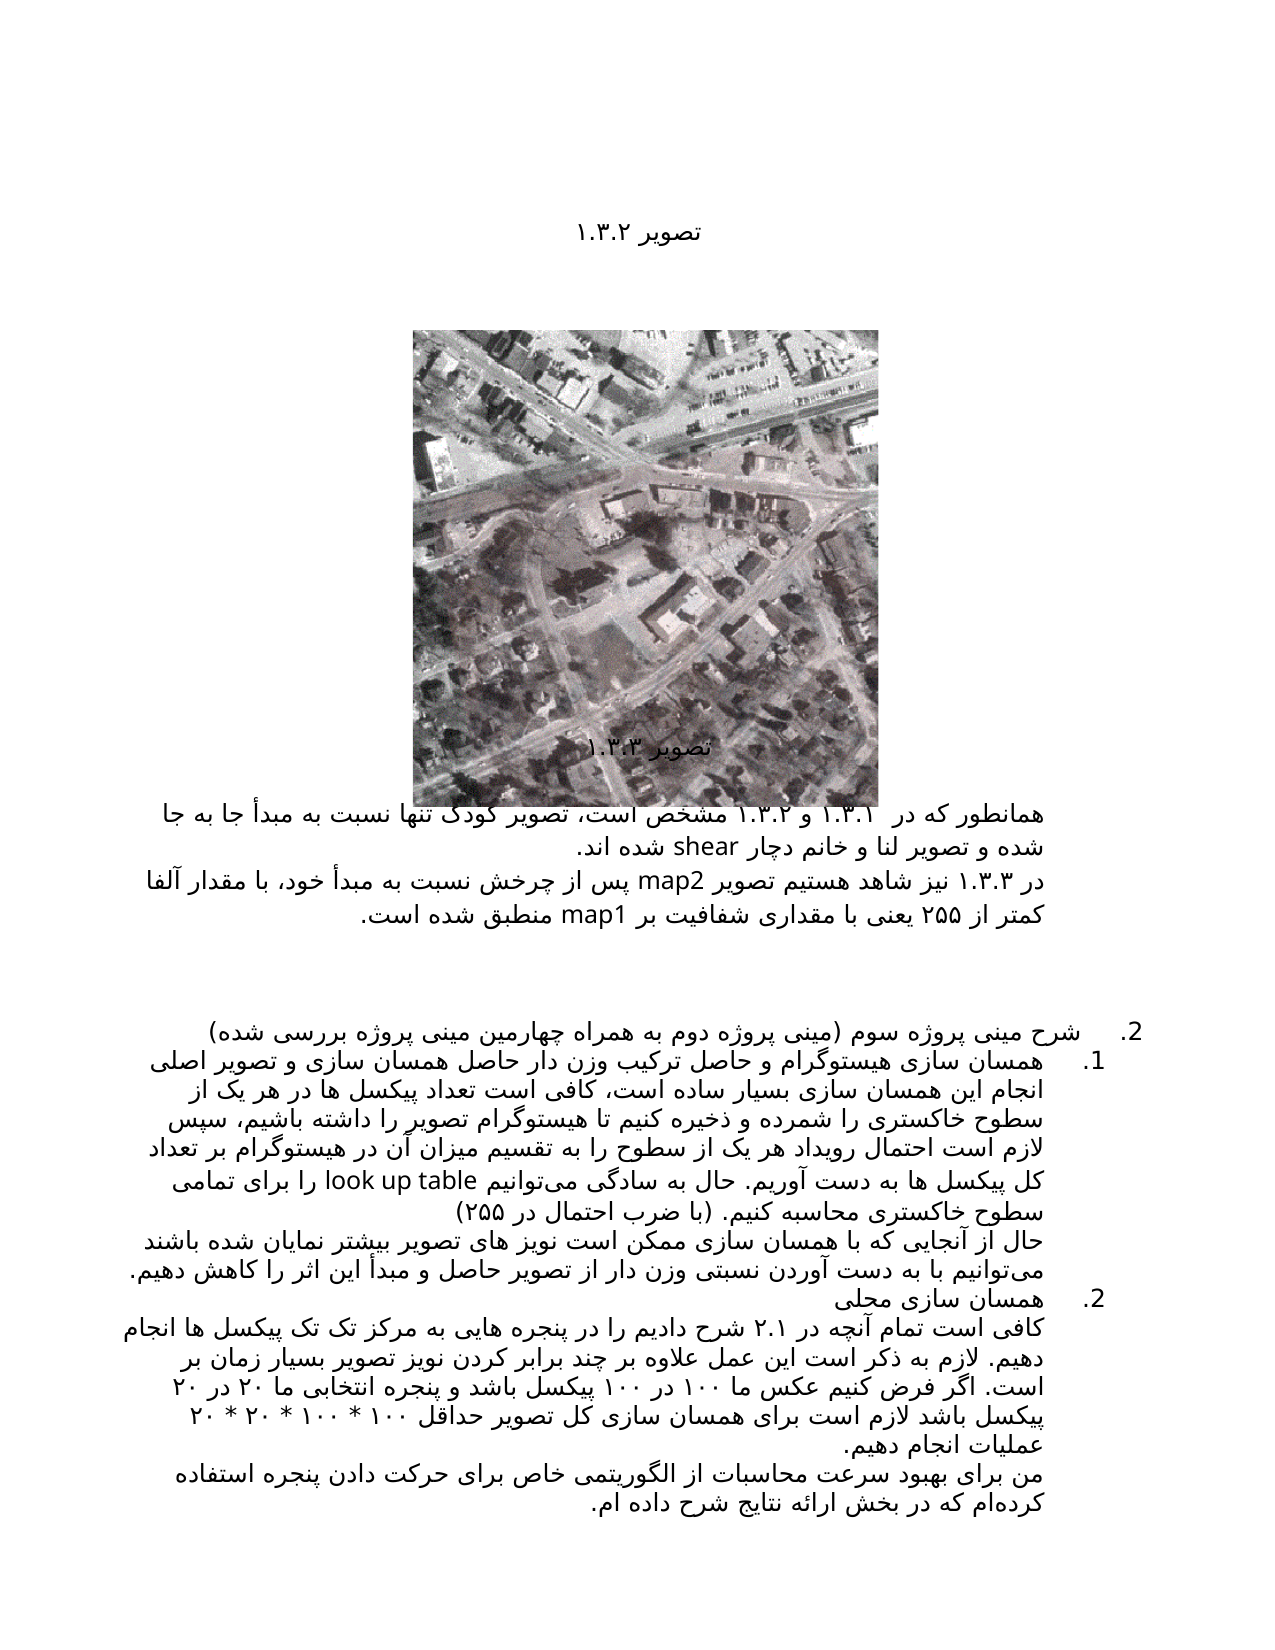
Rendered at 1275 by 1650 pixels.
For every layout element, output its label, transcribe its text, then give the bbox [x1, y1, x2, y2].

picture [412, 330, 879, 807]
list کافی است تمام آنچه در ۲.۱ شرح دادیم را در پنجره هایی به مرکز تک تک پیکسل ها انجام دهیم. لازم به ذکر است این عمل علاوه بر چند برابر کردن نویز تصویر بسیار زمان بر است. اگر فرض کنیم عکس ما ۱۰۰ در ۱۰۰ پیکسل باشد و پنجره انتخابی ما ۲۰ در ۲۰ پیکسل باشد لازم است برای همسان سازی کل تصویر حداقل ۱۰۰ * ۱۰۰ * ۲۰ * ۲۰ عملیات انجام دهیم. [118, 1313, 1082, 1459]
list شرح مینی پروژه سوم (مینی پروژه دوم به همراه چهارمین مینی پروژه بررسی شده) [118, 1017, 1119, 1046]
list همانطور که در ۱.۳.۱ و ۱.۳.۲ مشخص است، تصویر کودک تنها نسبت به مبدأ جا به جا شده و تصویر لنا و خانم دچار shear شده اند. [118, 799, 1082, 863]
list همسان سازی محلی [118, 1284, 1082, 1313]
list همسان سازی هیستوگرام و حاصل ترکیب وزن دار حاصل همسان سازی و تصویر اصلی [118, 1046, 1082, 1075]
list انجام این همسان سازی بسیار ساده است، کافی است تعداد پیکسل ها در هر یک از سطوح خاکستری را شمرده و ذخیره کنیم تا هیستوگرام تصویر را داشته باشیم، سپس لازم است احتمال رویداد هر یک از سطوح را به تقسیم میزان آن در هیستوگرام بر تعداد کل پیکسل ها به دست آوریم. حال به سادگی می‌توانیم look up table را برای تمامی سطوح خاکستری محاسبه کنیم. (با ضرب احتمال در ۲۵۵) [118, 1075, 1082, 1226]
list حال از آنجایی که با همسان سازی ممکن است نویز های تصویر بیشتر نمایان شده باشند می‌توانیم با به دست آوردن نسبتی وزن دار از تصویر حاصل و مبدأ این اثر را کاهش دهیم. [118, 1226, 1082, 1284]
list در ۱.۳.۳ نیز شاهد هستیم تصویر map2 پس از چرخش نسبت به مبدأ خود، با مقدار آلفا کمتر از ۲۵۵ یعنی با مقداری شفافیت بر map1 منطبق شده است. [118, 863, 1082, 931]
list من برای بهبود سرعت محاسبات از الگوریتمی خاص برای حرکت دادن پنجره استفاده کرده‌ام که در بخش ارائه نتایج شرح داده ام. [118, 1459, 1082, 1518]
